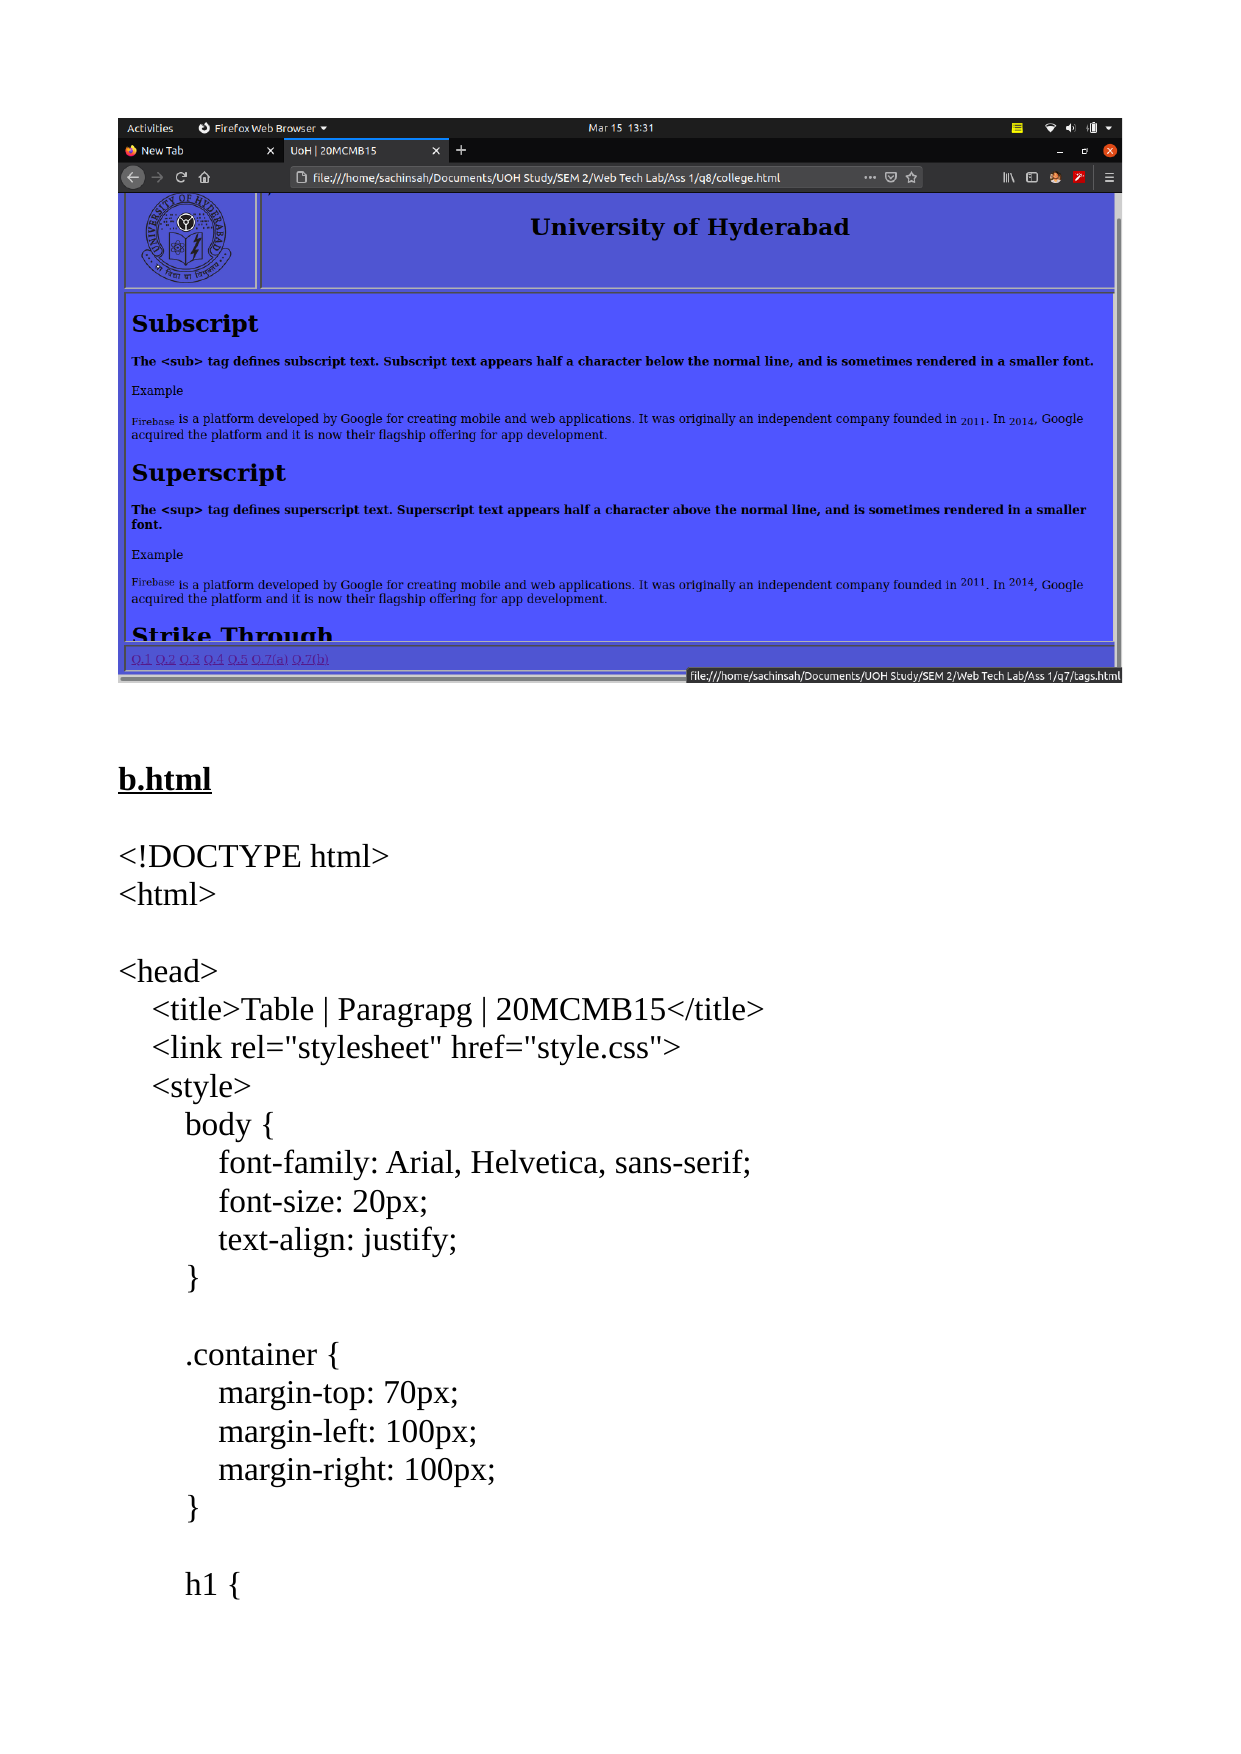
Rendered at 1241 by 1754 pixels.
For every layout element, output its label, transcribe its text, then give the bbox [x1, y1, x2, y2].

text margin-right: 100px; [118, 1449, 1122, 1487]
text text-align: justify; [118, 1219, 1122, 1257]
text <html> [118, 874, 1122, 912]
text font-family: Arial, Helvetica, sans-serif; [118, 1142, 1122, 1181]
text <!DOCTYPE html> [118, 836, 1122, 874]
picture [118, 118, 1123, 683]
text margin-top: 70px; [118, 1372, 1122, 1411]
text font-size: 20px; [118, 1181, 1122, 1219]
text body { [118, 1104, 1122, 1142]
text <head> [118, 951, 1122, 989]
text margin-left: 100px; [118, 1411, 1122, 1449]
text .container { [118, 1334, 1122, 1372]
text h1 { [118, 1564, 1122, 1602]
text <style> [118, 1066, 1122, 1104]
text } [118, 1257, 1122, 1296]
text b.html [118, 759, 1122, 797]
text <link rel="stylesheet" href="style.css"> [118, 1027, 1122, 1066]
text <title>Table | Paragrapg | 20MCMB15</title> [118, 989, 1122, 1027]
text } [118, 1487, 1122, 1526]
